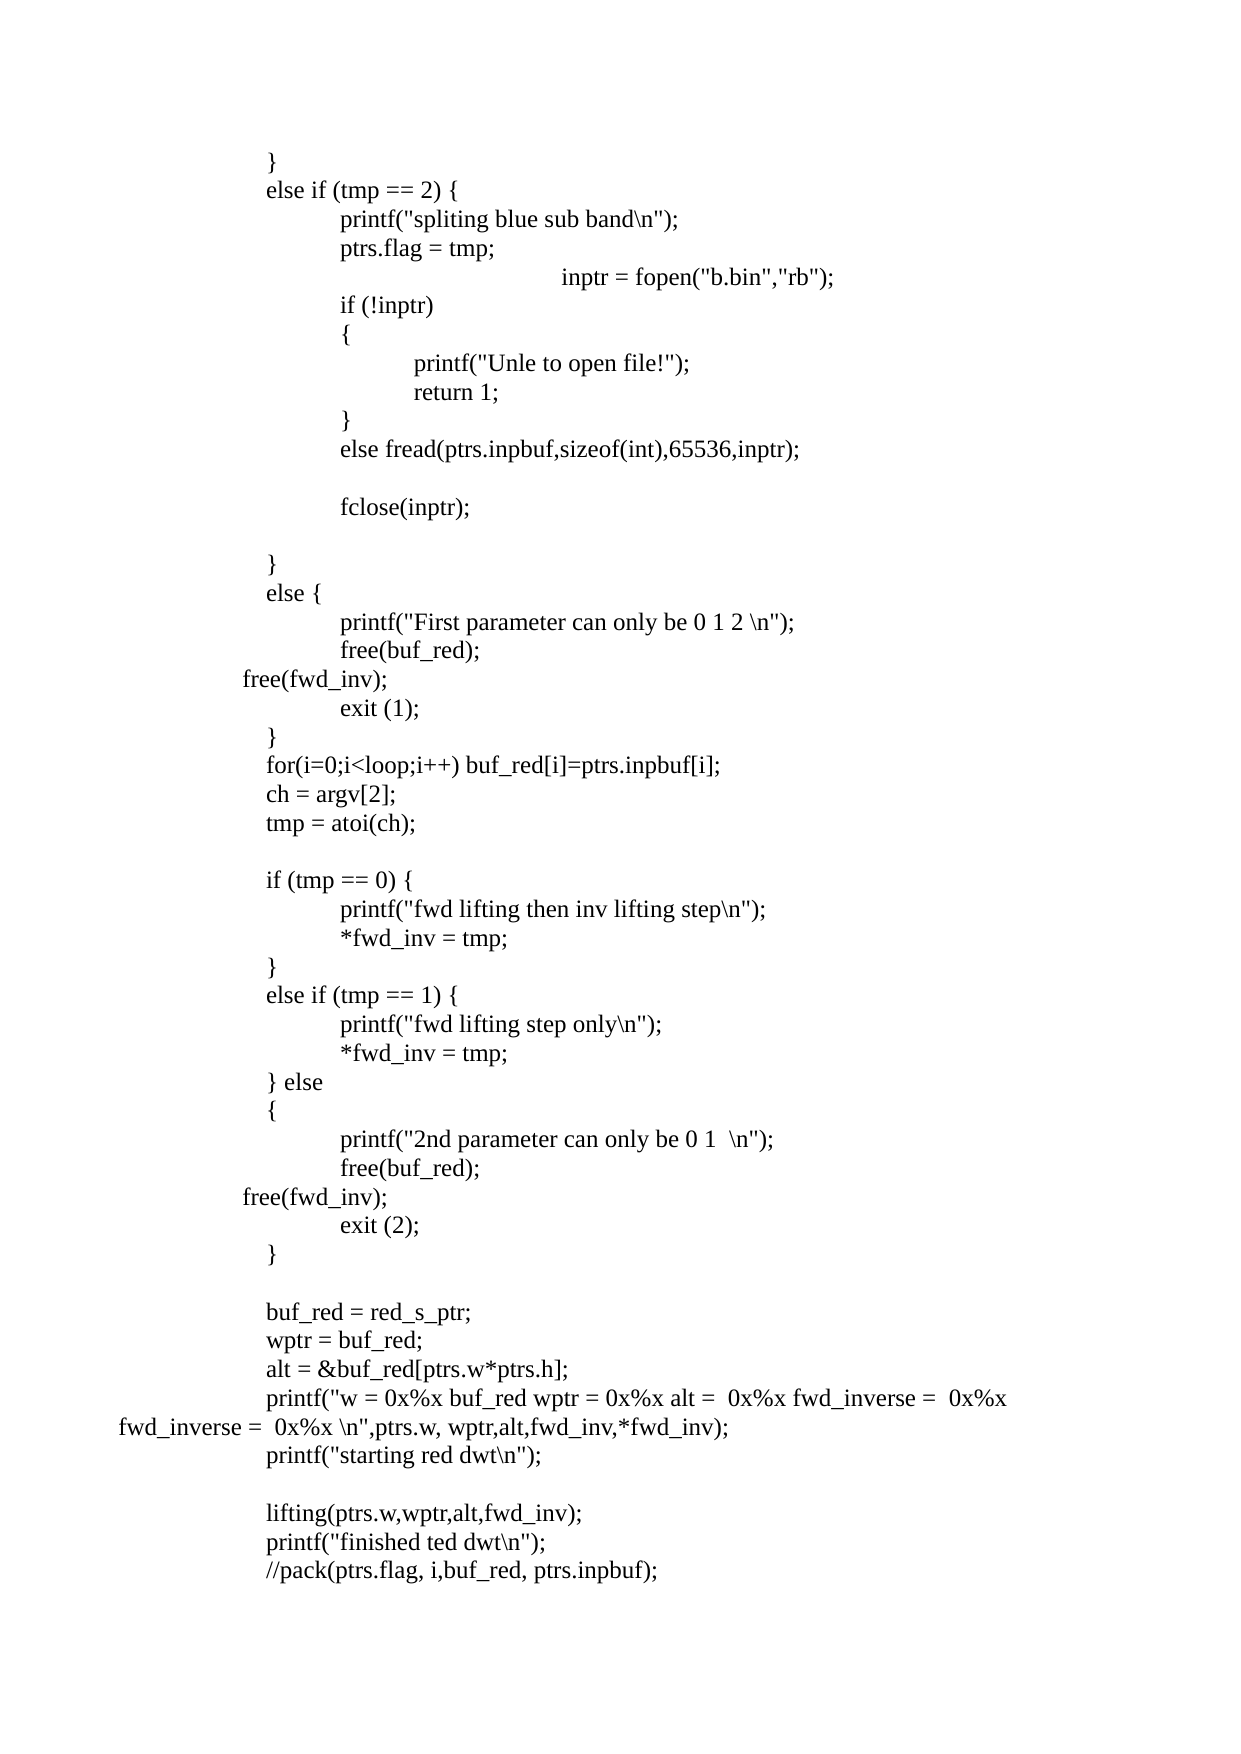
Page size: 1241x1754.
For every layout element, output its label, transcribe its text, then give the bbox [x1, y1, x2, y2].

text return 1; [118, 377, 1122, 406]
text printf("starting red dwt\n"); [118, 1441, 1122, 1469]
text buf_red = red_s_ptr; [118, 1297, 1122, 1326]
text ptrs.flag = tmp; [118, 233, 1122, 262]
text printf("fwd lifting step only\n"); [118, 1009, 1122, 1038]
text fclose(inptr); [118, 492, 1122, 521]
text } [118, 147, 1122, 176]
text if (!inptr) [118, 291, 1122, 319]
text free(fwd_inv); [118, 1182, 1122, 1211]
text *fwd_inv = tmp; [118, 923, 1122, 952]
text free(buf_red); [118, 1153, 1122, 1182]
text if (tmp == 0) { [118, 866, 1122, 894]
text { [118, 319, 1122, 348]
text *fwd_inv = tmp; [118, 1038, 1122, 1067]
text } [118, 1239, 1122, 1268]
text else if (tmp == 1) { [118, 981, 1122, 1009]
text printf("w = 0x%x buf_red wptr = 0x%x alt = 0x%x fwd_inverse = 0x%x fwd_inverse = 0x%x \n",ptrs.w, wptr,alt,fwd_inv,*fwd_inv); [118, 1383, 1122, 1441]
text printf("fwd lifting then inv lifting step\n"); [118, 894, 1122, 923]
text } [118, 952, 1122, 981]
text ch = argv[2]; [118, 779, 1122, 808]
text } [118, 406, 1122, 434]
text for(i=0;i<loop;i++) buf_red[i]=ptrs.inpbuf[i]; [118, 751, 1122, 779]
text exit (2); [118, 1211, 1122, 1239]
text } [118, 722, 1122, 751]
text printf("Unle to open file!"); [118, 348, 1122, 377]
text printf("spliting blue sub band\n"); [118, 204, 1122, 233]
text } else [118, 1067, 1122, 1096]
text lifting(ptrs.w,wptr,alt,fwd_inv); [118, 1498, 1122, 1527]
text free(fwd_inv); [118, 664, 1122, 693]
text printf("2nd parameter can only be 0 1 \n"); [118, 1124, 1122, 1153]
text else if (tmp == 2) { [118, 176, 1122, 204]
text alt = &buf_red[ptrs.w*ptrs.h]; [118, 1354, 1122, 1383]
text free(buf_red); [118, 636, 1122, 664]
text else fread(ptrs.inpbuf,sizeof(int),65536,inptr); [118, 434, 1122, 463]
text } [118, 549, 1122, 578]
text tmp = atoi(ch); [118, 808, 1122, 837]
text wptr = buf_red; [118, 1326, 1122, 1354]
text printf("First parameter can only be 0 1 2 \n"); [118, 607, 1122, 636]
text //pack(ptrs.flag, i,buf_red, ptrs.inpbuf); [118, 1556, 1122, 1584]
text printf("finished ted dwt\n"); [118, 1527, 1122, 1556]
text inptr = fopen("b.bin","rb"); [118, 262, 1122, 291]
text else { [118, 578, 1122, 607]
text { [118, 1096, 1122, 1124]
text exit (1); [118, 693, 1122, 722]
